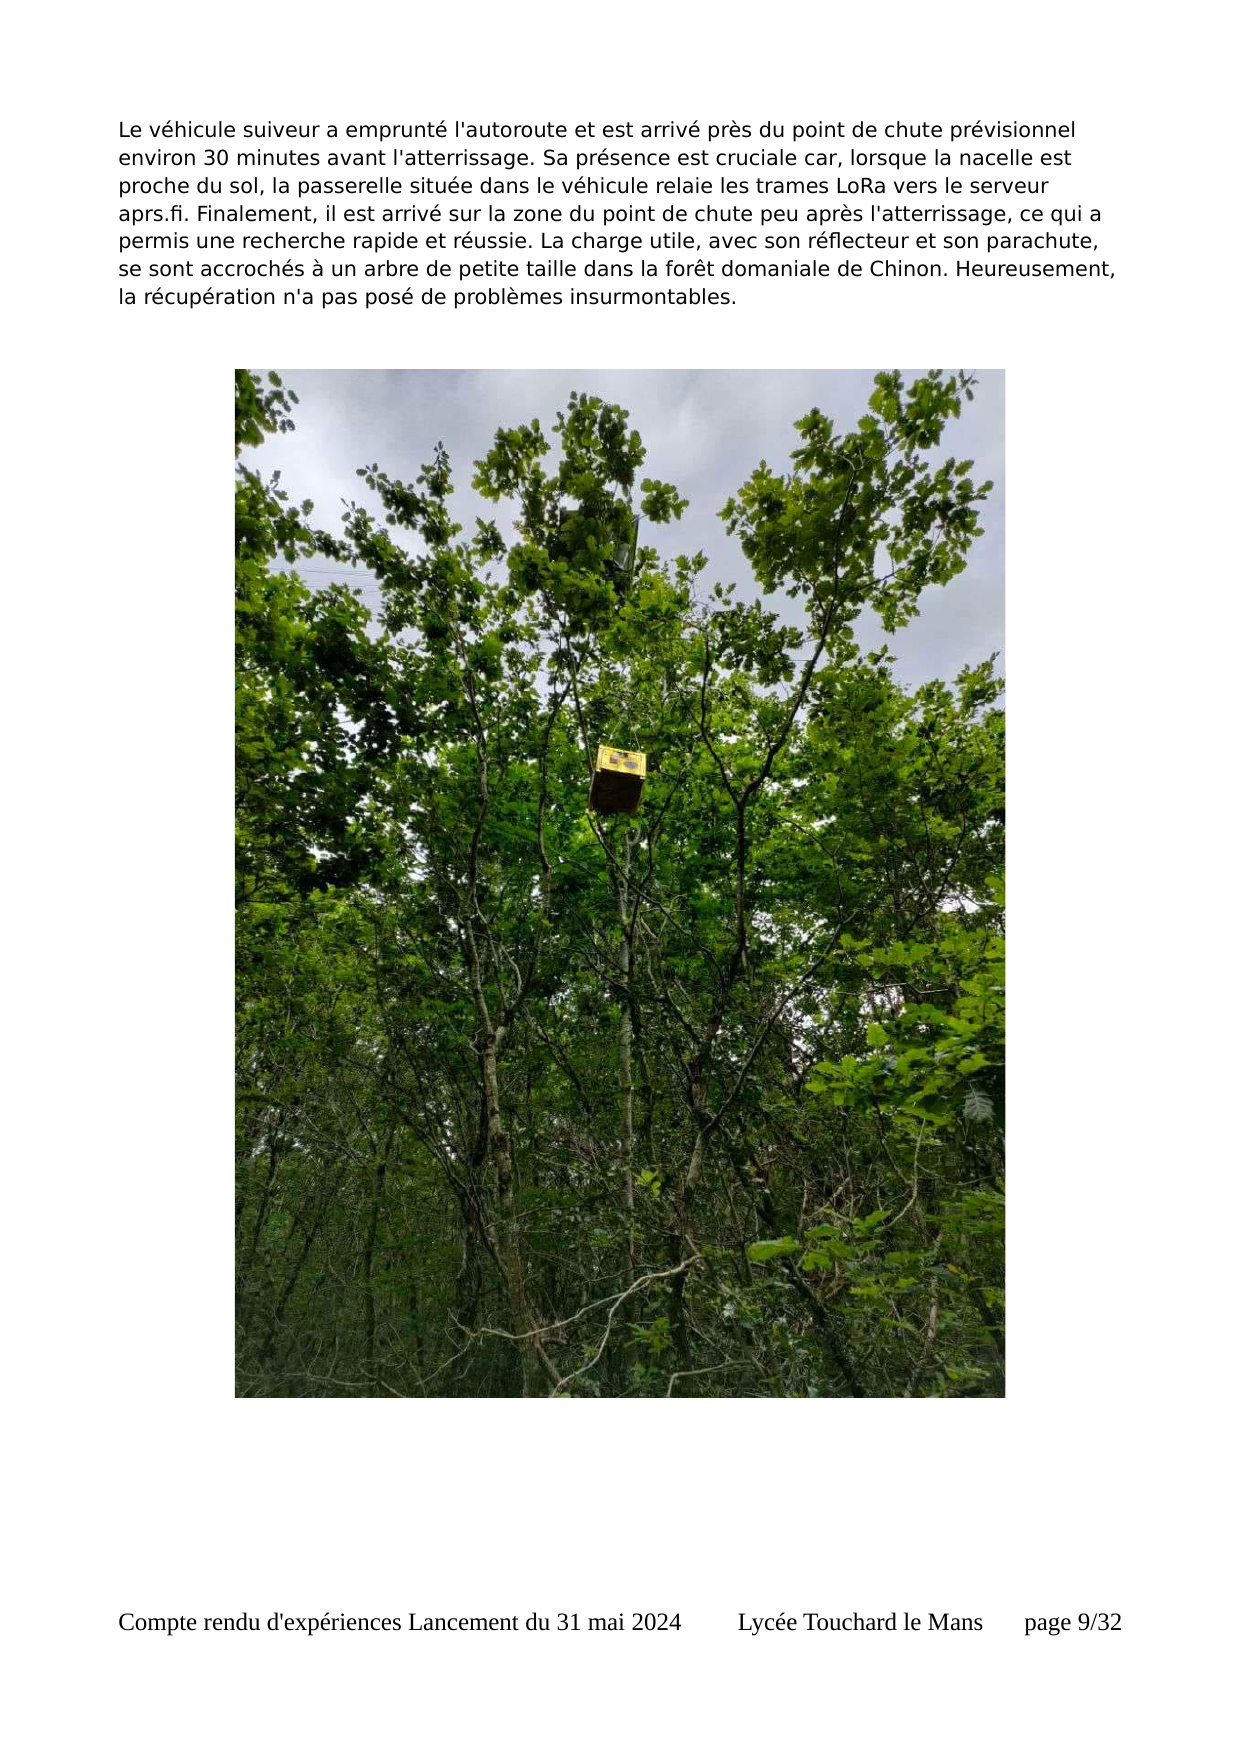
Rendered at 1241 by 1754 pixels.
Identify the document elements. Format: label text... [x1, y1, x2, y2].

text Le véhicule suiveur a emprunté l'autoroute et est arrivé près du point de chute prévisionnel environ 30 minutes avant l'atterrissage. Sa présence est cruciale car, lorsque la nacelle est proche du sol, la passerelle située dans le véhicule relaie les trames LoRa vers le serveur aprs.fi. Finalement, il est arrivé sur la zone du point de chute peu après l'atterrissage, ce qui a permis une recherche rapide et réussie. La charge utile, avec son réflecteur et son parachute, se sont accrochés à un arbre de petite taille dans la forêt domaniale de Chinon. Heureusement, la récupération n'a pas posé de problèmes insurmontables. [118, 118, 1122, 309]
picture [234, 369, 1006, 1398]
